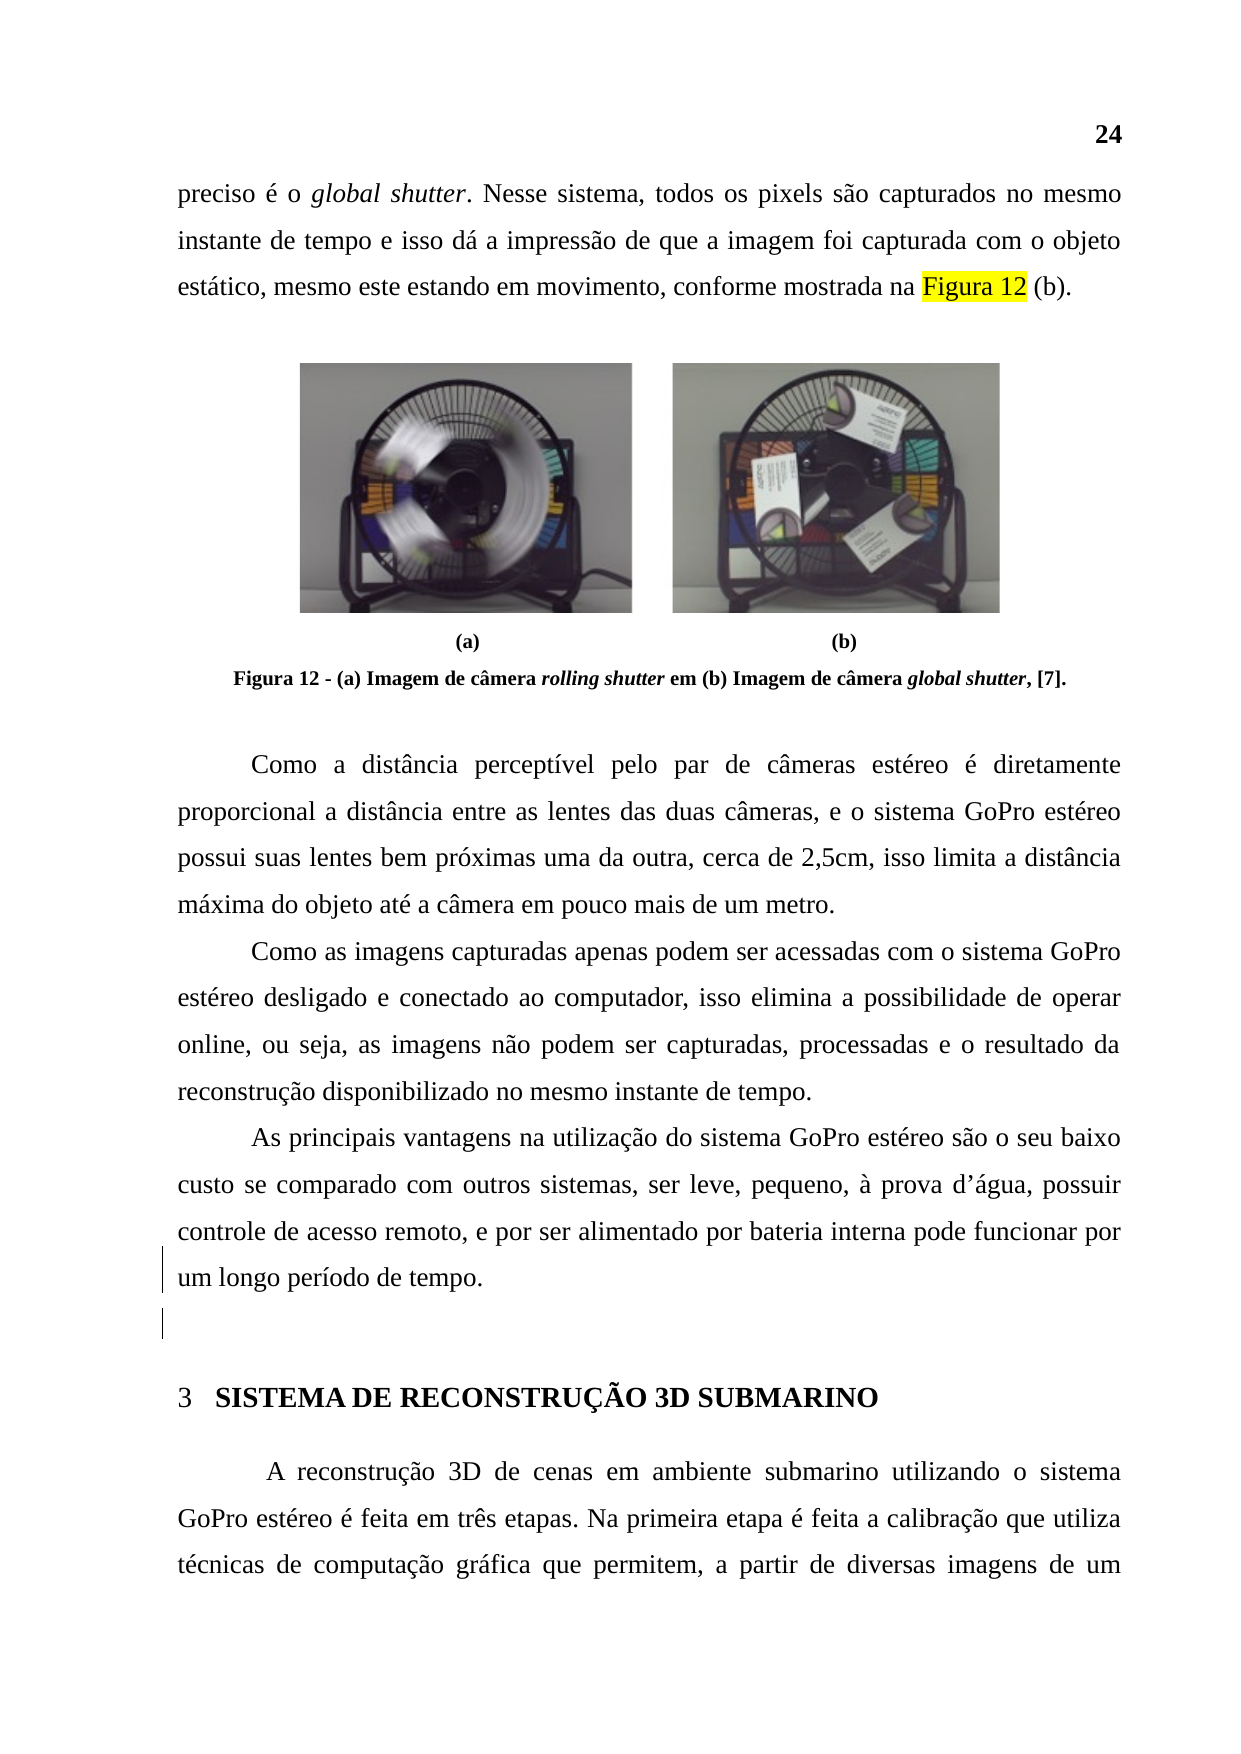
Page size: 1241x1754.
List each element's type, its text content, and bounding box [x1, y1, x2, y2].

text Como as imagens capturadas apenas podem ser acessadas com o sistema GoPro estéreo desligado e conectado ao computador, isso elimina a possibilidade de operar online, ou seja, as imagens não podem ser capturadas, processadas e o resultado da reconstrução disponibilizado no mesmo instante de tempo. [177, 935, 1122, 1106]
text preciso é o global shutter. Nesse sistema, todos os pixels são capturados no mesmo instante de tempo e isso dá a impressão de que a imagem foi capturada com o objeto estático, mesmo este estando em movimento, conforme mostrada na Figura 12 (b). [177, 177, 1122, 302]
subtitle sistema de RECONSTRUÇÃO 3D submarino [177, 1380, 1122, 1413]
text Figura 12 - (a) Imagem de câmera rolling shutter em (b) Imagem de câmera global shutter, [7]. [177, 665, 1122, 689]
text Como a distância perceptível pelo par de câmeras estéreo é diretamente proporcional a distância entre as lentes das duas câmeras, e o sistema GoPro estéreo possui suas lentes bem próximas uma da outra, cerca de 2,5cm, isso limita a distância máxima do objeto até a câmera em pouco mais de um metro. [177, 748, 1122, 919]
list (b) [455, 629, 1122, 653]
picture [299, 363, 1000, 613]
text A reconstrução 3D de cenas em ambiente submarino utilizando o sistema GoPro estéreo é feita em três etapas. Na primeira etapa é feita a calibração que utiliza técnicas de computação gráfica que permitem, a partir de diversas imagens de um quadro de calibração, extrair os parâmetros da câmera que possibilitam a conversão de dados de pares de imagens 2D para uma nuvem de pontos no espaço 3D, como discutido na seção 2.1. A segunda etapa aborda o funcionamento da ferramenta de retificação, descrito na sessão 2.2, que alinha as imagens de forma que um ponto específico na cena 3D esteja na mesma linha horizontal em ambas as imagens, das câmeras esquerda e direita, diferindo apenas na posição vertical. A reconstrução gera a nuvem de pontos que recria a cena 3D no ambiente digital como abordado na seção 2.3. [177, 1455, 1122, 1579]
text As principais vantagens na utilização do sistema GoPro estéreo são o seu baixo custo se comparado com outros sistemas, ser leve, pequeno, à prova d’água, possuir controle de acesso remoto, e por ser alimentado por bateria interna pode funcionar por um longo período de tempo. [177, 1121, 1122, 1293]
